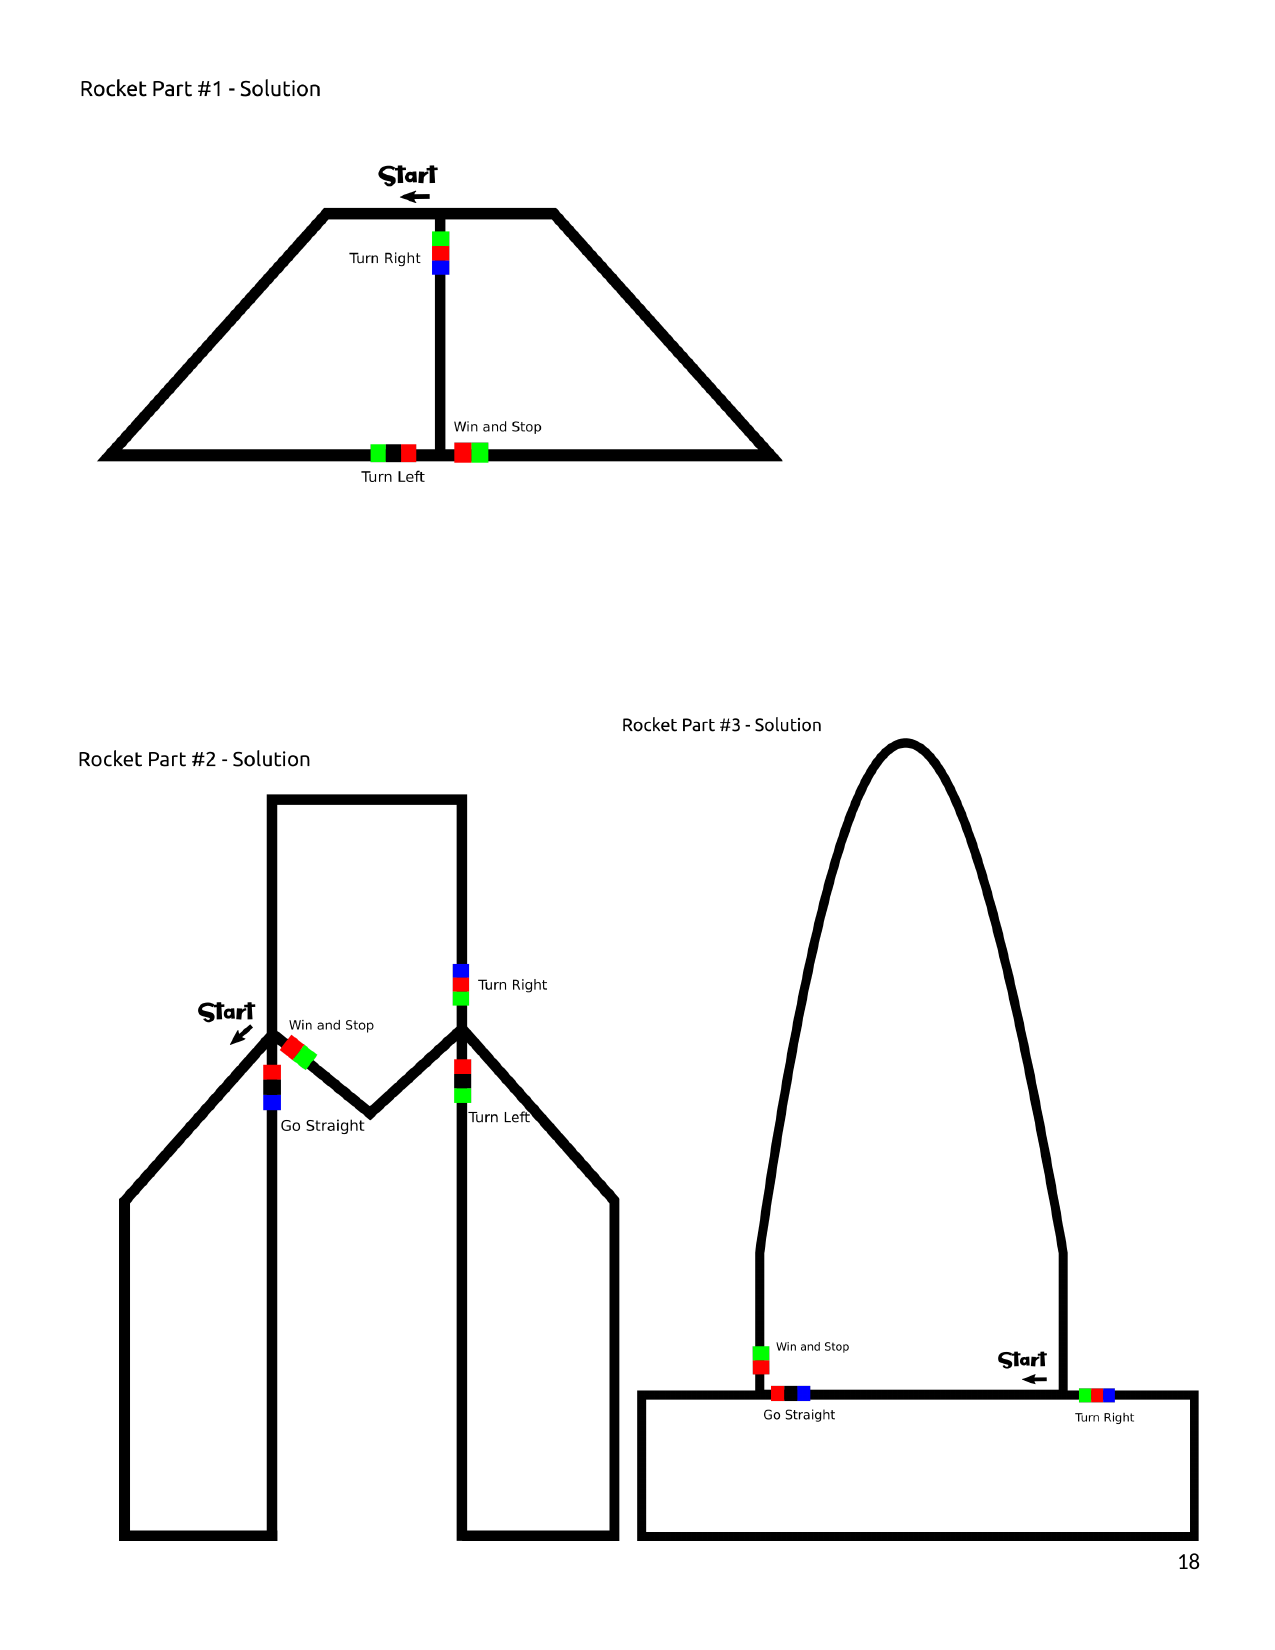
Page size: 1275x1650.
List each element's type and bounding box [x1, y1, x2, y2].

picture [81, 79, 783, 482]
picture [623, 717, 1199, 1541]
picture [79, 750, 620, 1541]
